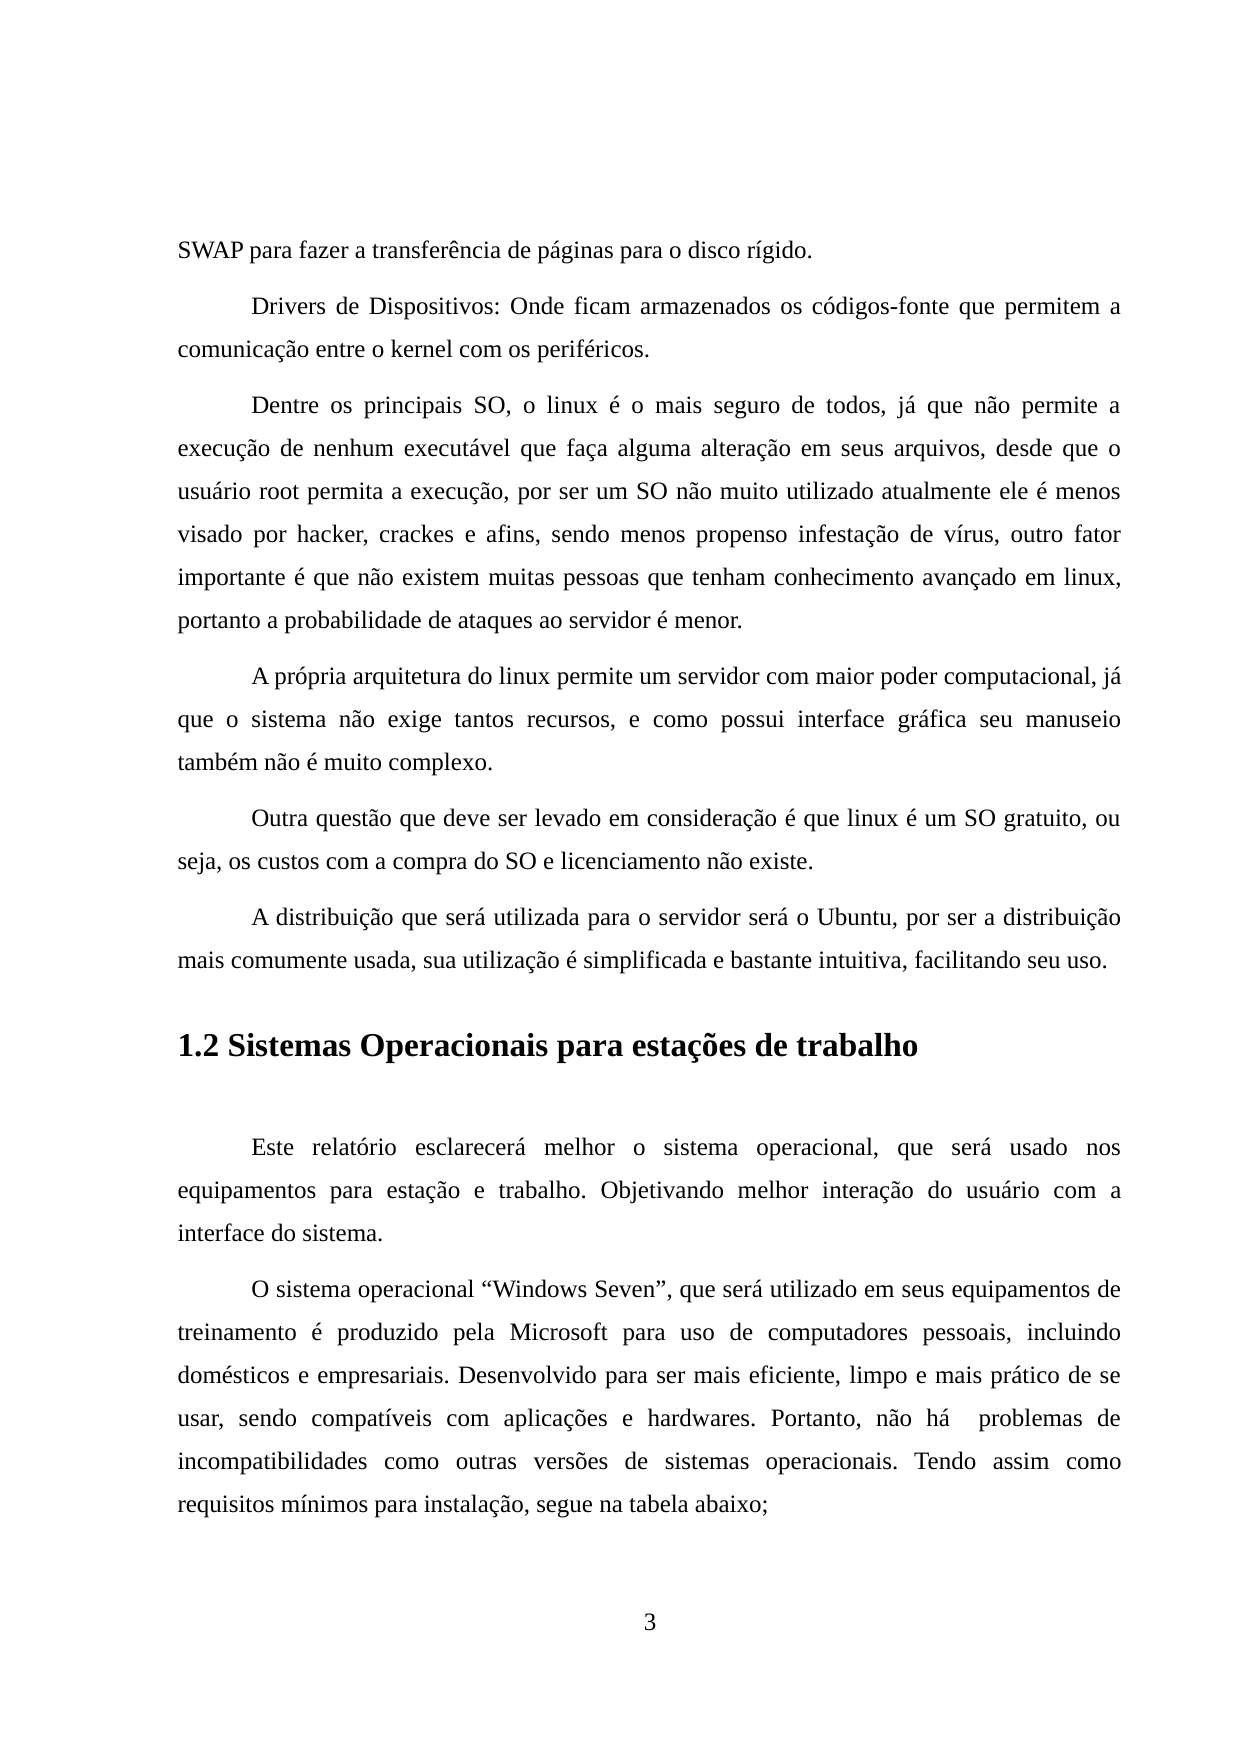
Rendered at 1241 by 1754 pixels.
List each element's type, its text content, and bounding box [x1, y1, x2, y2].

text A própria arquitetura do linux permite um servidor com maior poder computacional, já que o sistema não exige tantos recursos, e como possui interface gráfica seu manuseio também não é muito complexo. [177, 661, 1122, 776]
subtitle 1.2 Sistemas Operacionais para estações de trabalho [177, 1025, 1122, 1064]
text Drivers de Dispositivos: Onde ficam armazenados os códigos-fonte que permitem a comunicação entre o kernel com os periféricos. [177, 291, 1122, 363]
text O sistema operacional “Windows Seven”, que será utilizado em seus equipamentos de treinamento é produzido pela Microsoft para uso de computadores pessoais, incluindo domésticos e empresariais. Desenvolvido para ser mais eficiente, limpo e mais prático de se usar, sendo compatíveis com aplicações e hardwares. Portanto, não há problemas de incompatibilidades como outras versões de sistemas operacionais. Tendo assim como requisitos mínimos para instalação, segue na tabela abaixo; [177, 1274, 1122, 1518]
text SWAP para fazer a transferência de páginas para o disco rígido. [177, 235, 1122, 264]
text Outra questão que deve ser levado em consideração é que linux é um SO gratuito, ou seja, os custos com a compra do SO e licenciamento não existe. [177, 803, 1122, 875]
text Este relatório esclarecerá melhor o sistema operacional, que será usado nos equipamentos para estação e trabalho. Objetivando melhor interação do usuário com a interface do sistema. [177, 1132, 1122, 1247]
text Dentre os principais SO, o linux é o mais seguro de todos, já que não permite a execução de nenhum executável que faça alguma alteração em seus arquivos, desde que o usuário root permita a execução, por ser um SO não muito utilizado atualmente ele é menos visado por hacker, crackes e afins, sendo menos propenso infestação de vírus, outro fator importante é que não existem muitas pessoas que tenham conhecimento avançado em linux, portanto a probabilidade de ataques ao servidor é menor. [177, 390, 1122, 634]
text A distribuição que será utilizada para o servidor será o Ubuntu, por ser a distribuição mais comumente usada, sua utilização é simplificada e bastante intuitiva, facilitando seu uso. [177, 902, 1122, 973]
